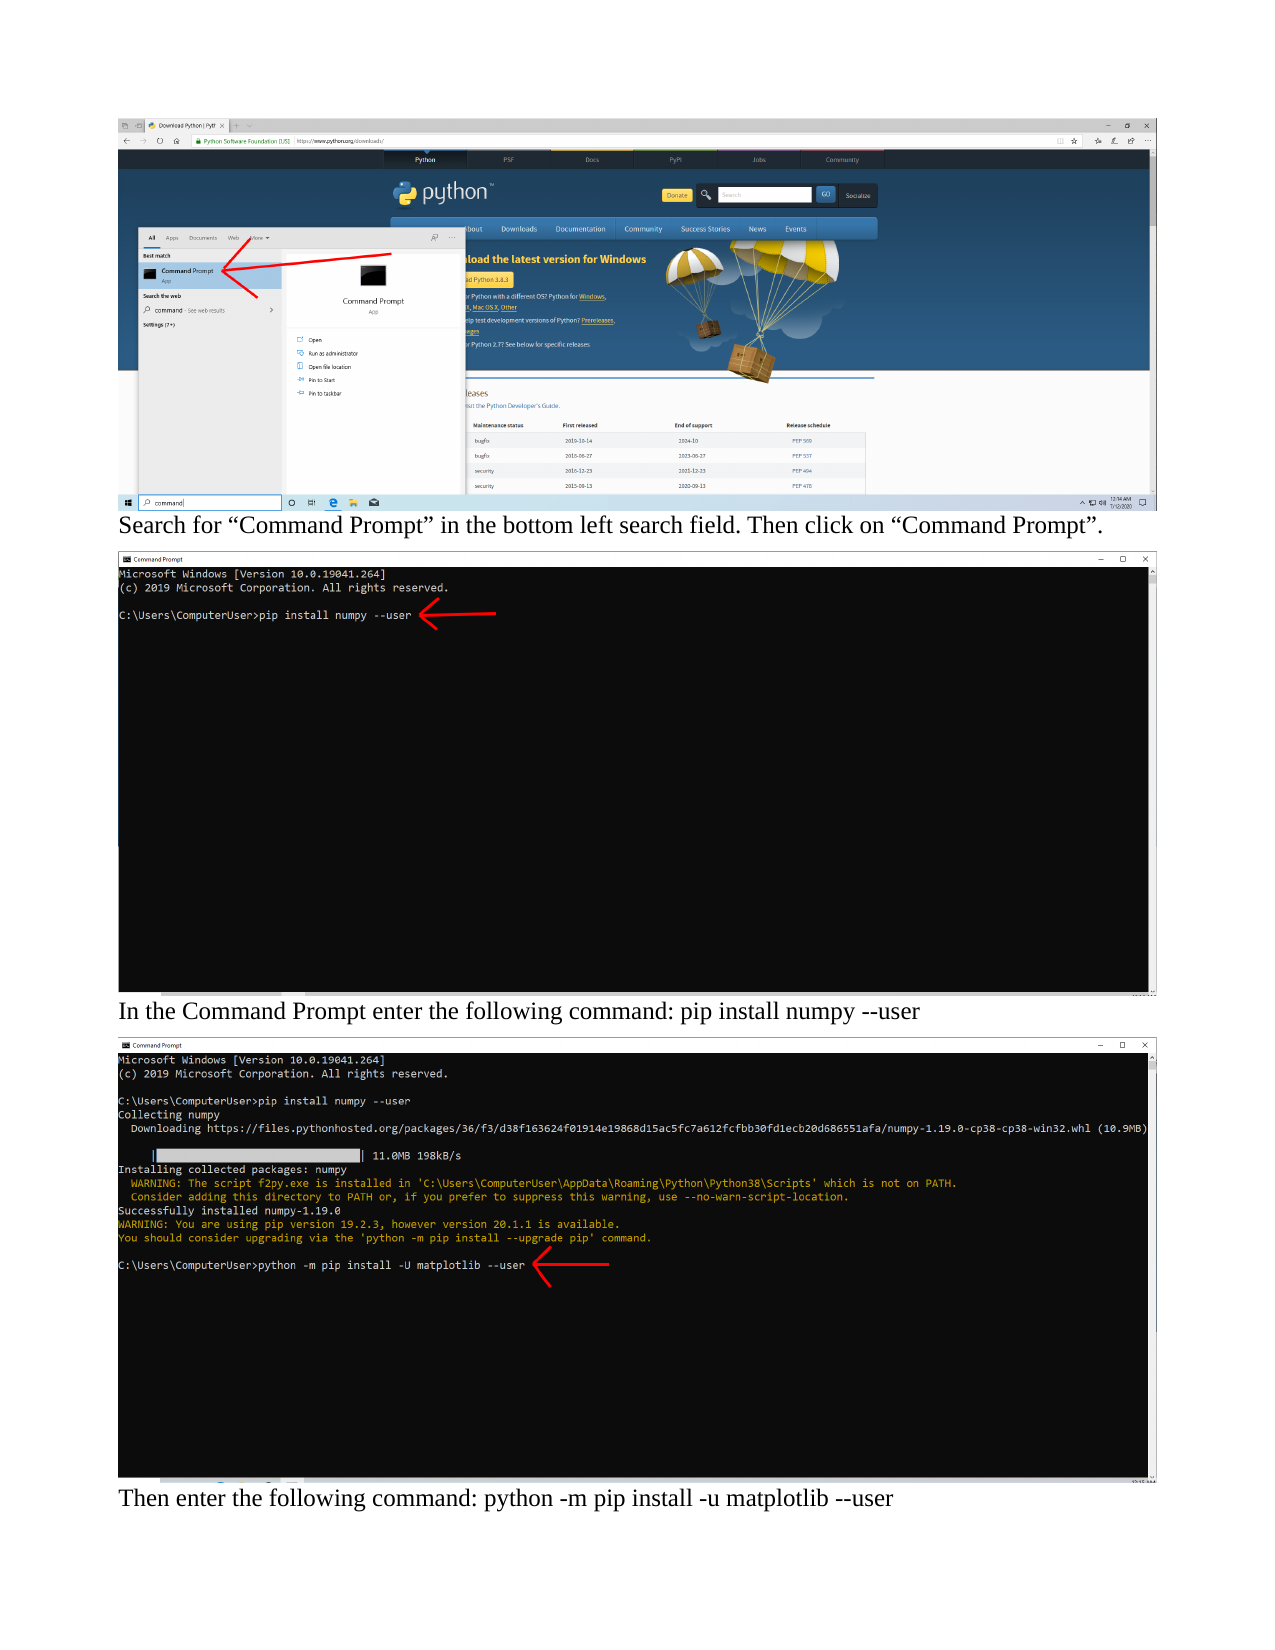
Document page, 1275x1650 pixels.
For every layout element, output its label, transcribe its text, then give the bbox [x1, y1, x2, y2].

picture [118, 551, 1157, 996]
picture [118, 1037, 1157, 1483]
text Search for “Command Prompt” in the bottom left search field. Then click on “Command Prompt”. [118, 511, 1157, 539]
text Then enter the following command: python -m pip install -u matplotlib --user [118, 1483, 1157, 1512]
text In the Command Prompt enter the following command: pip install numpy --user [118, 996, 1157, 1025]
picture [118, 118, 1157, 511]
